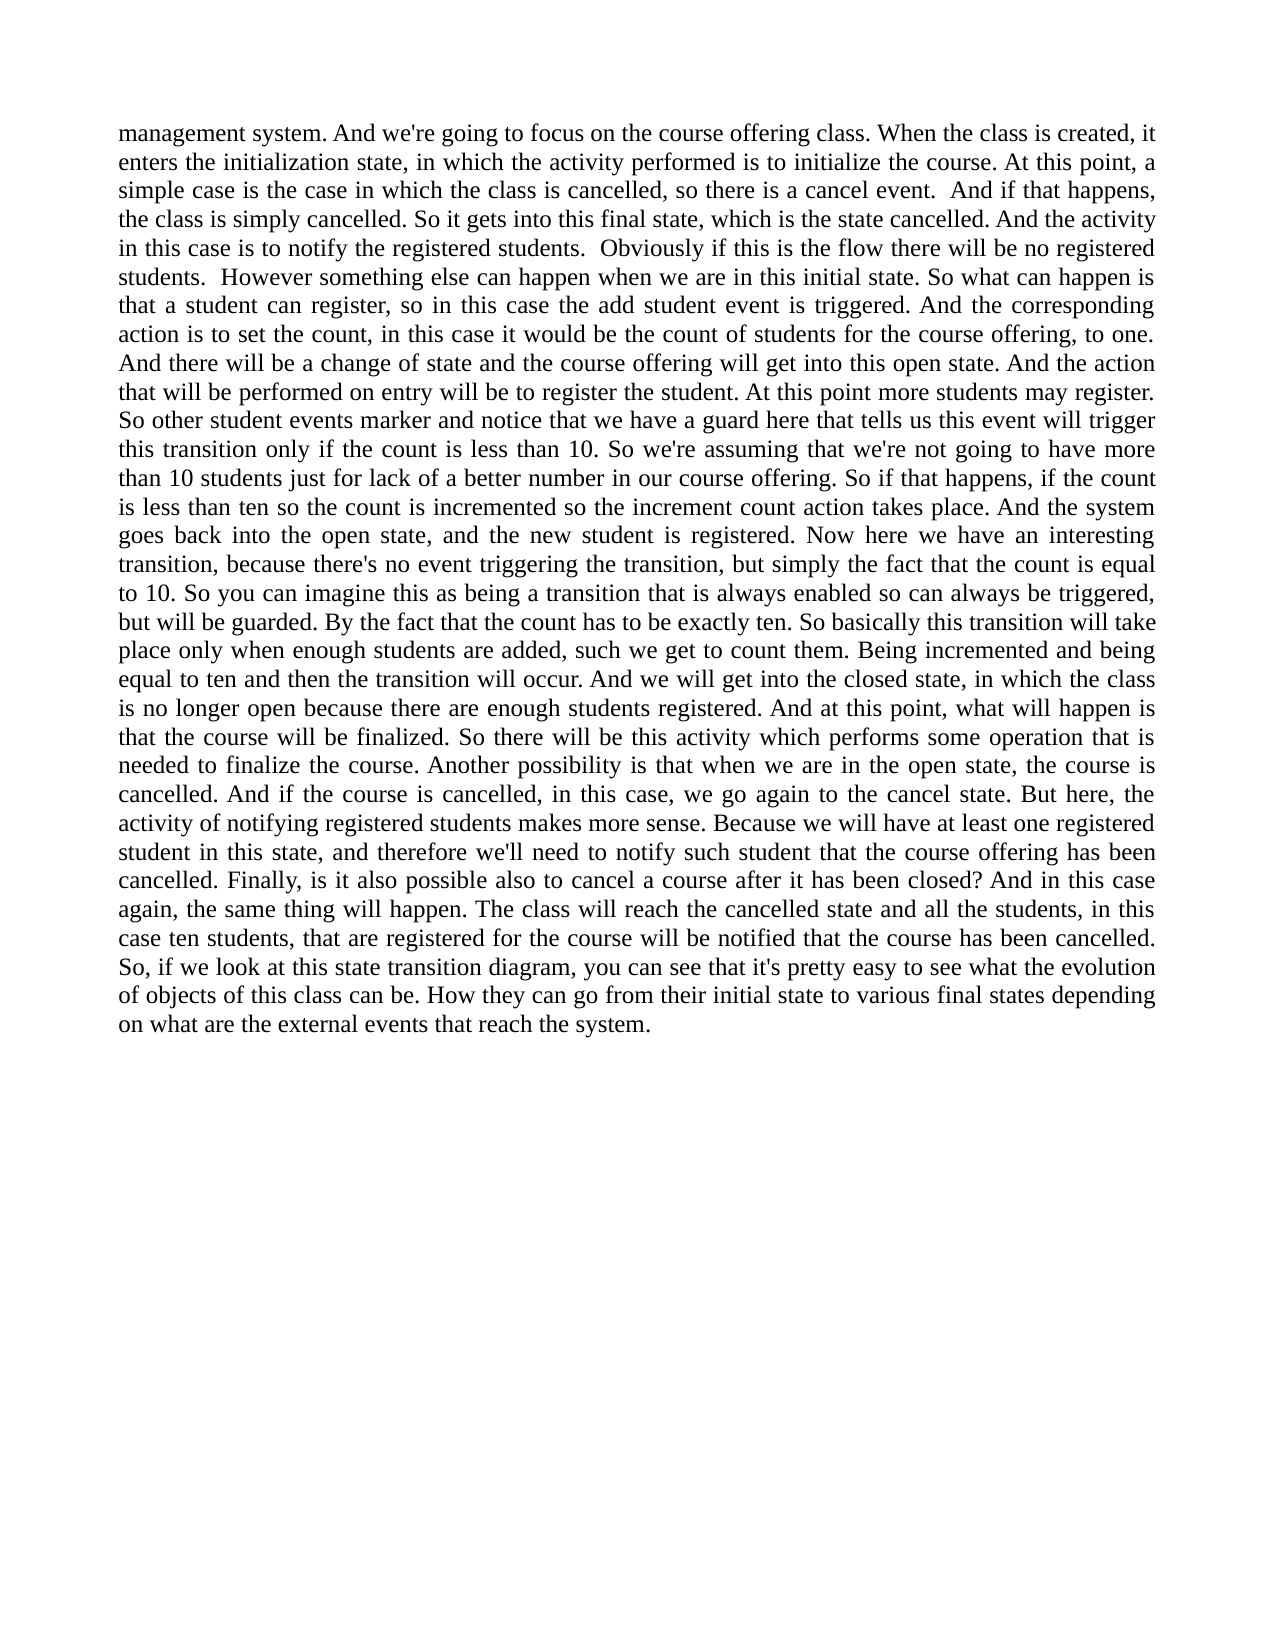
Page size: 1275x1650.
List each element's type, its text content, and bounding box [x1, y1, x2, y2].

text management system. And we're going to focus on the course offering class. When the class is created, it enters the initialization state, in which the activity performed is to initialize the course. At this point, a simple case is the case in which the class is cancelled, so there is a cancel event. And if that happens, the class is simply cancelled. So it gets into this final state, which is the state cancelled. And the activity in this case is to notify the registered students. Obviously if this is the flow there will be no registered students. However something else can happen when we are in this initial state. So what can happen is that a student can register, so in this case the add student event is triggered. And the corresponding action is to set the count, in this case it would be the count of students for the course offering, to one. And there will be a change of state and the course offering will get into this open state. And the action that will be performed on entry will be to register the student. At this point more students may register. So other student events marker and notice that we have a guard here that tells us this event will trigger this transition only if the count is less than 10. So we're assuming that we're not going to have more than 10 students just for lack of a better number in our course offering. So if that happens, if the count is less than ten so the count is incremented so the increment count action takes place. And the system goes back into the open state, and the new student is registered. Now here we have an interesting transition, because there's no event triggering the transition, but simply the fact that the count is equal to 10. So you can imagine this as being a transition that is always enabled so can always be triggered, but will be guarded. By the fact that the count has to be exactly ten. So basically this transition will take place only when enough students are added, such we get to count them. Being incremented and being equal to ten and then the transition will occur. And we will get into the closed state, in which the class is no longer open because there are enough students registered. And at this point, what will happen is that the course will be finalized. So there will be this activity which performs some operation that is needed to finalize the course. Another possibility is that when we are in the open state, the course is cancelled. And if the course is cancelled, in this case, we go again to the cancel state. But here, the activity of notifying registered students makes more sense. Because we will have at least one registered student in this state, and therefore we'll need to notify such student that the course offering has been cancelled. Finally, is it also possible also to cancel a course after it has been closed? And in this case again, the same thing will happen. The class will reach the cancelled state and all the students, in this case ten students, that are registered for the course will be notified that the course has been cancelled. So, if we look at this state transition diagram, you can see that it's pretty easy to see what the evolution of objects of this class can be. How they can go from their initial state to various final states depending on what are the external events that reach the system. [118, 118, 1157, 1038]
